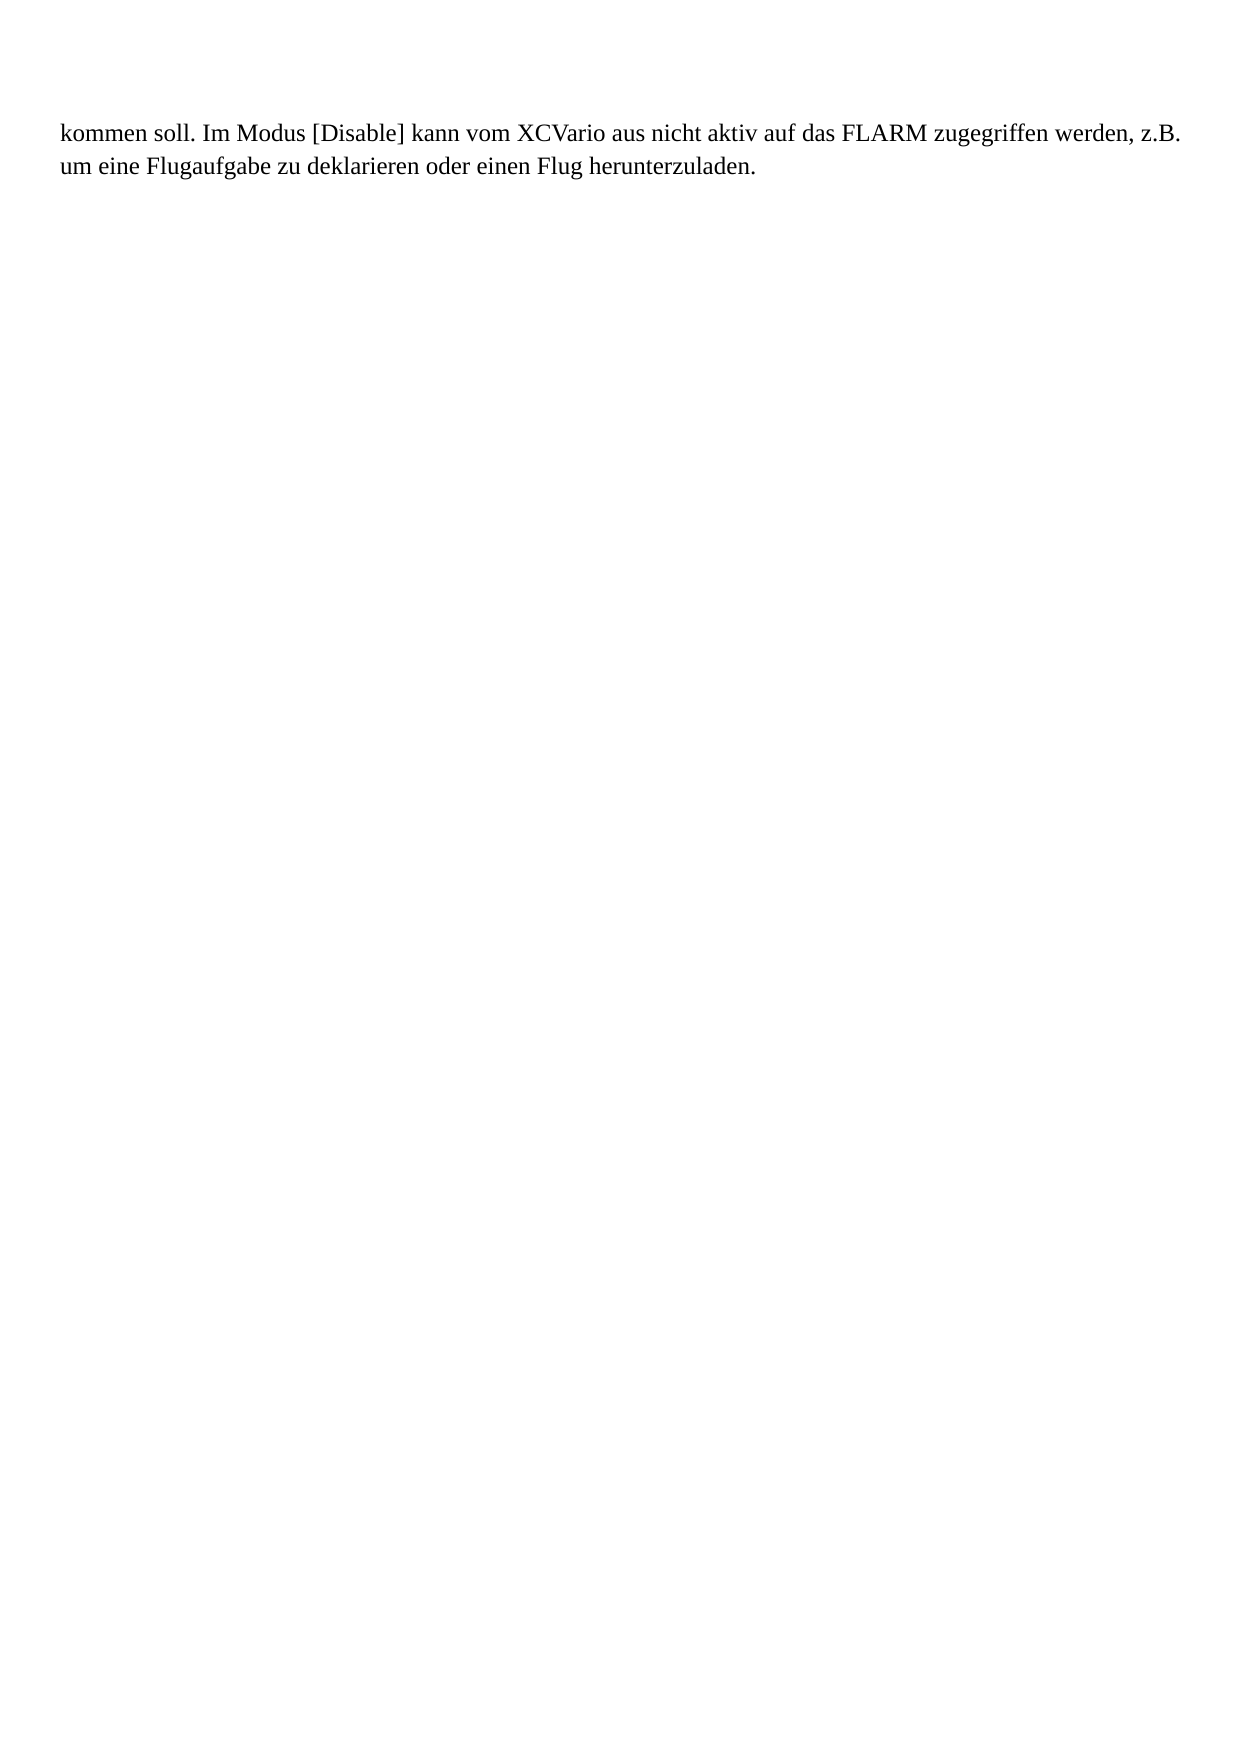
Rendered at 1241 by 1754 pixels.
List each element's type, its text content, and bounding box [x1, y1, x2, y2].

text kommen soll. Im Modus [Disable] kann vom XCVario aus nicht aktiv auf das FLARM zugegriffen werden, z.B. um eine Flugaufgabe zu deklarieren oder einen Flug herunterzuladen. [60, 118, 1207, 180]
